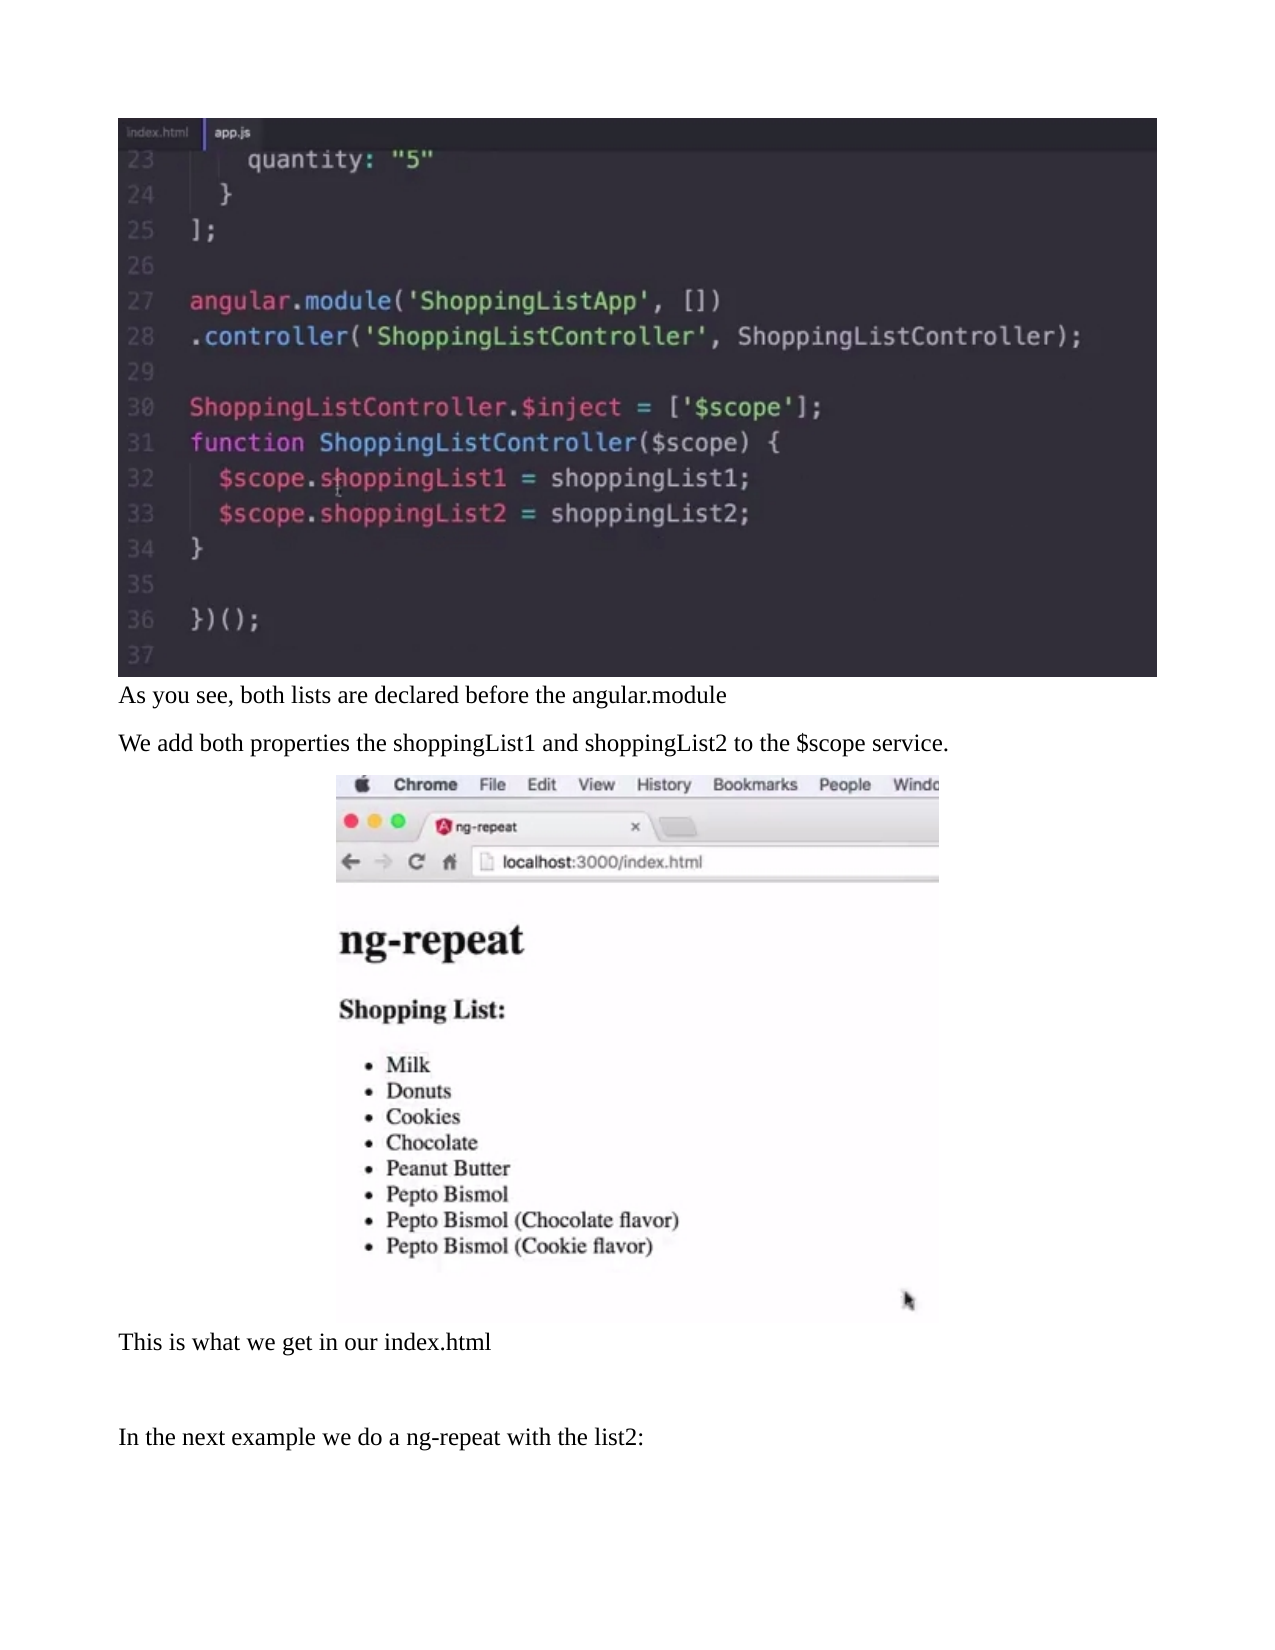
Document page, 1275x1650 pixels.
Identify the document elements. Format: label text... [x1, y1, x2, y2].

text We add both properties the shoppingList1 and shoppingList2 to the $scope service. [118, 728, 1157, 757]
text As you see, both lists are declared before the angular.module [118, 677, 1157, 709]
picture [118, 118, 1157, 677]
text This is what we get in our index.html [118, 776, 1157, 1356]
picture [336, 775, 939, 1323]
text In the next example we do a ng-repeat with the list2: [118, 1422, 1157, 1451]
